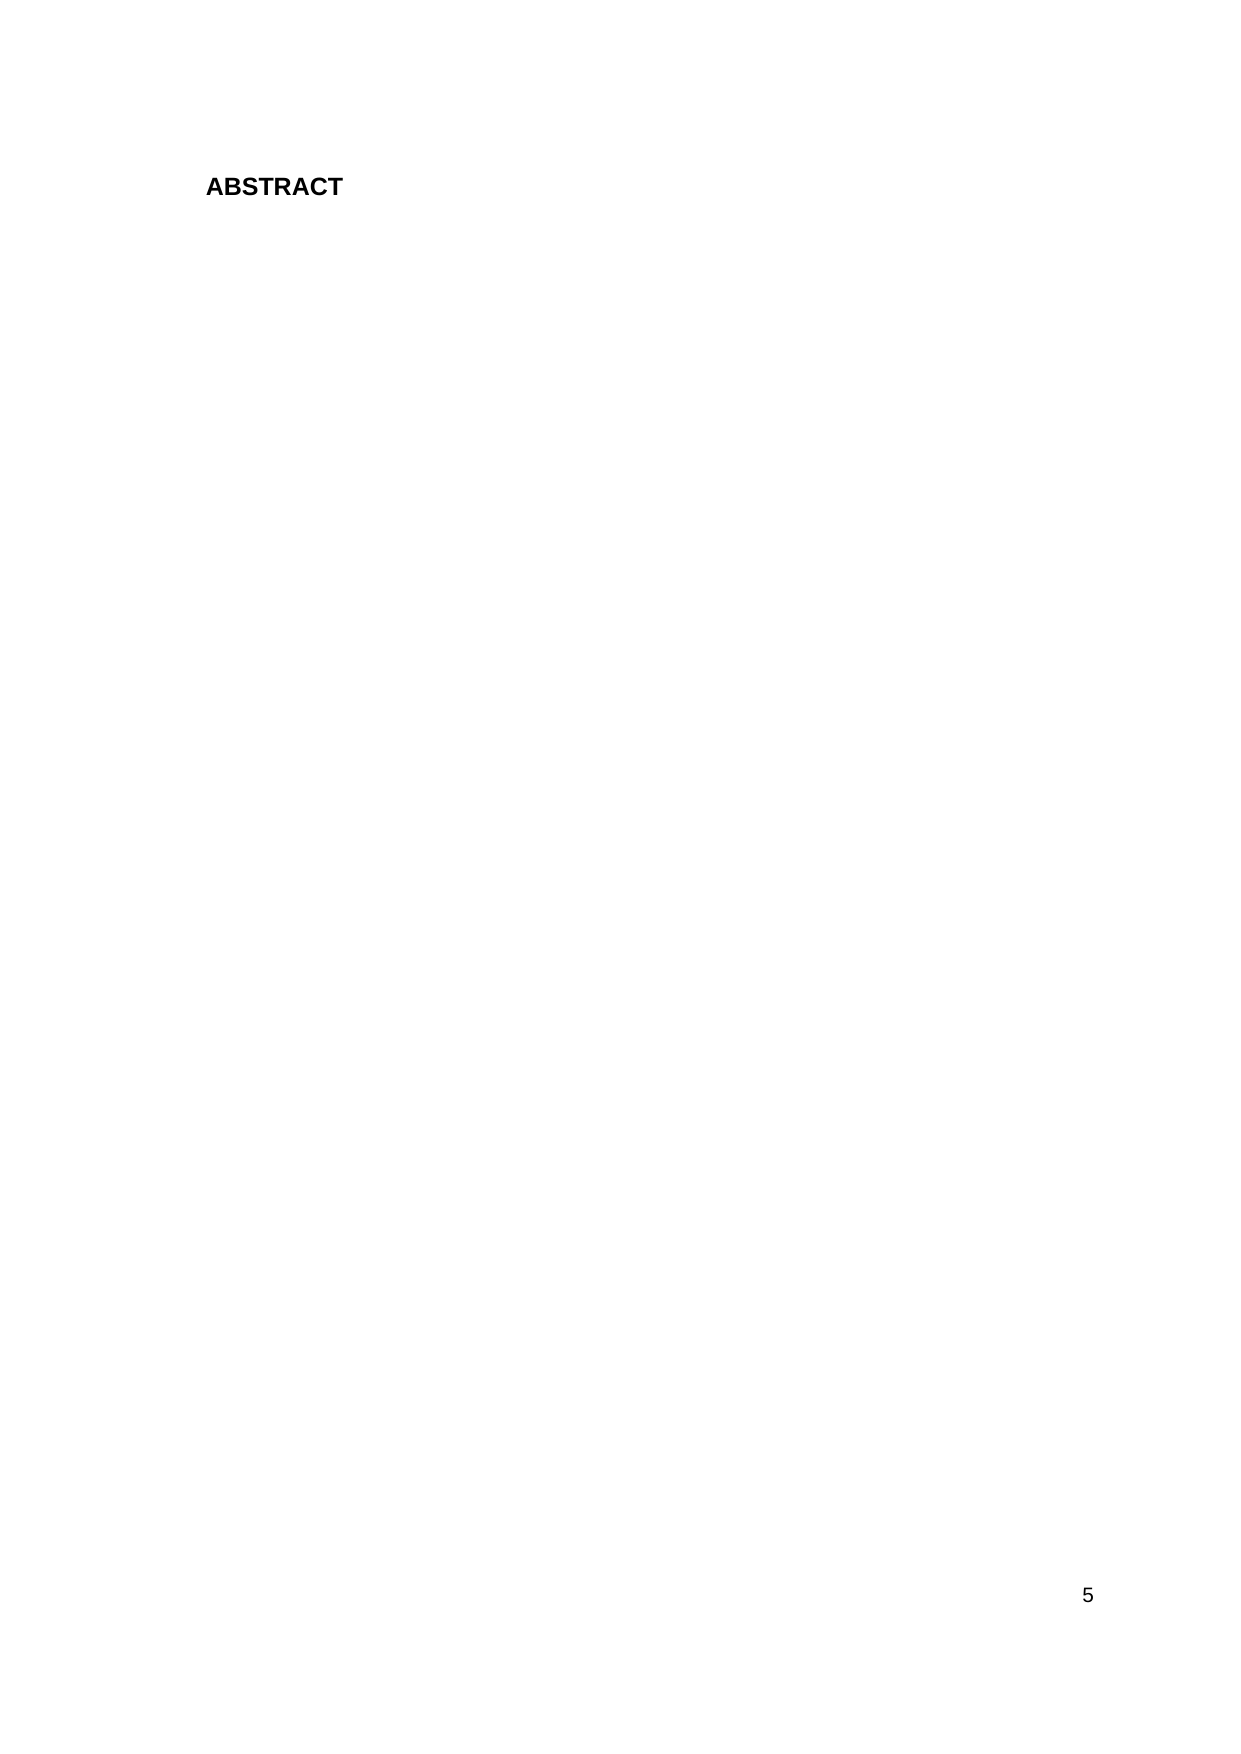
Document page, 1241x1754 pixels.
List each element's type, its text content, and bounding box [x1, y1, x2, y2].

subtitle ABSTRACT [206, 172, 1093, 201]
